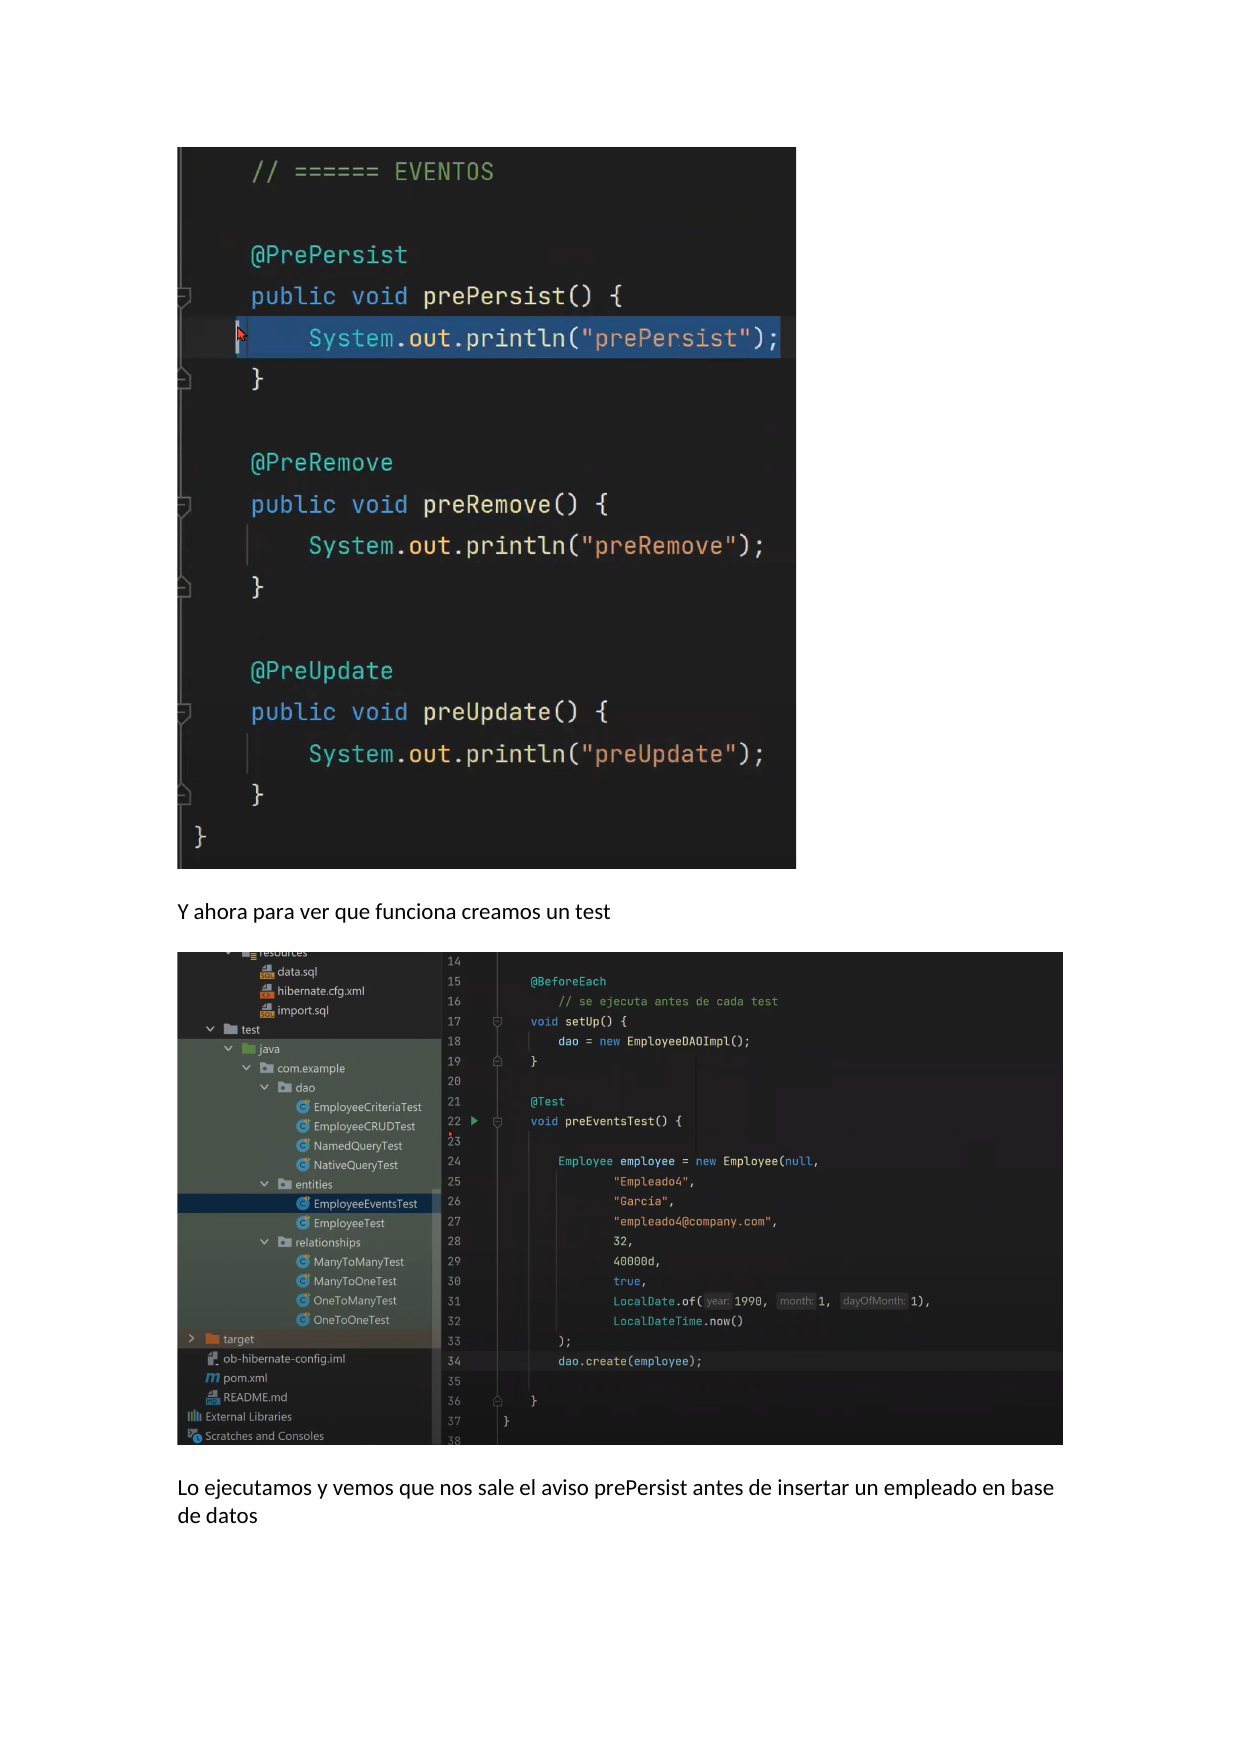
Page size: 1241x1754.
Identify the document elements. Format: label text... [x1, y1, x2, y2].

text Y ahora para ver que funciona creamos un test [177, 897, 1063, 925]
picture [177, 952, 1063, 1445]
text [797, 148, 1063, 869]
picture [177, 147, 797, 869]
text Lo ejecutamos y vemos que nos sale el aviso prePersist antes de insertar un empleado en base de datos [177, 1473, 1063, 1529]
